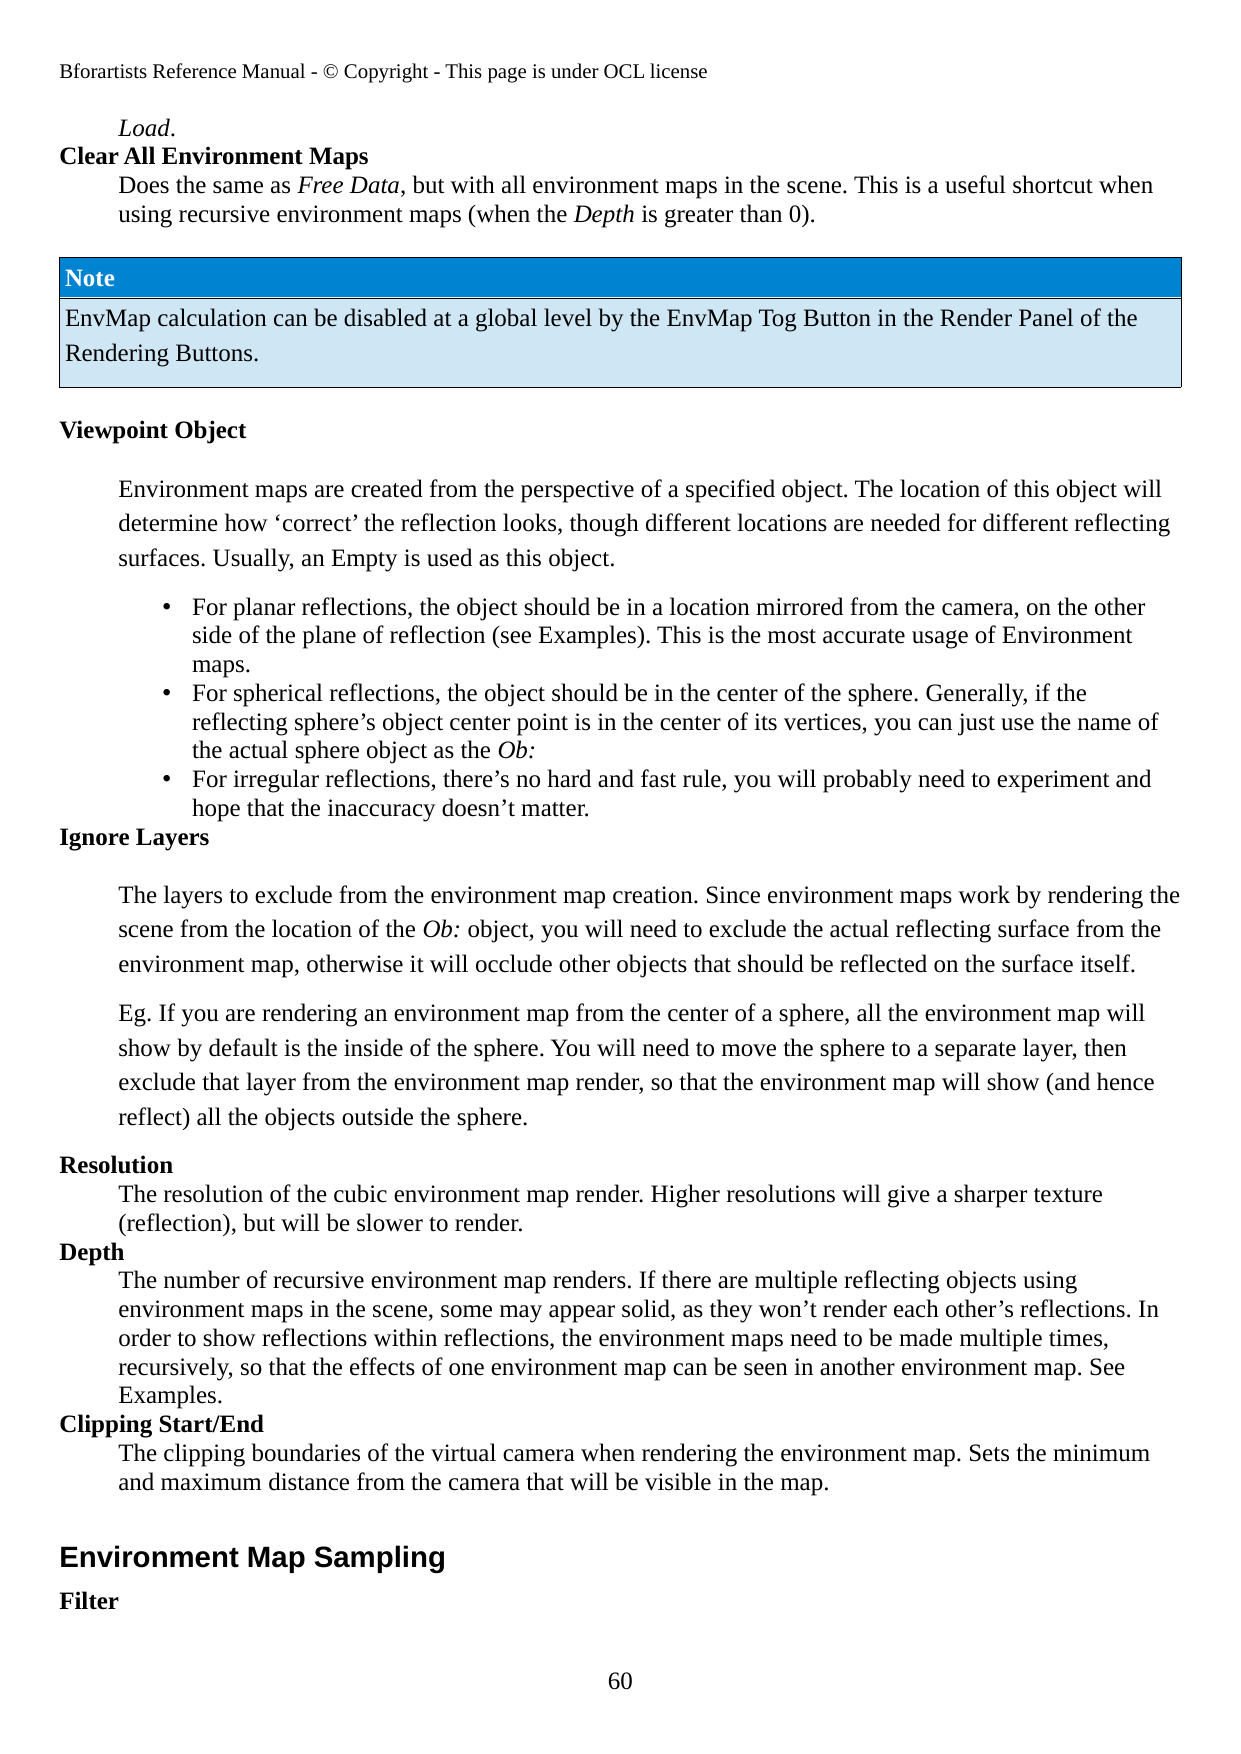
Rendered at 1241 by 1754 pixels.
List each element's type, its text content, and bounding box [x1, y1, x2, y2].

subtitle Ignore Layers [59, 822, 1181, 851]
table_header Note [60, 258, 1181, 297]
subtitle Clear All Environment Maps [59, 141, 1181, 170]
text Eg. If you are rendering an environment map from the center of a sphere, all the environment map will show by default is the inside of the sphere. You will need to move the sphere to a separate layer, then exclude that layer from the environment map render, so that the environment map will show (and hence reflect) all the objects outside the sphere. [118, 998, 1181, 1130]
text The layers to exclude from the environment map creation. Since environment maps work by rendering the scene from the location of the Ob: object, you will need to exclude the actual reflecting surface from the environment map, otherwise it will occlude other objects that should be reflected on the surface itself. [118, 880, 1181, 978]
subtitle Viewpoint Object [59, 416, 1181, 444]
text Environment maps are created from the perspective of a specified object. The location of this object will determine how ‘correct’ the reflection looks, though different locations are needed for different reflecting surfaces. Usually, an Empty is used as this object. [118, 474, 1181, 572]
subtitle Environment Map Sampling [59, 1540, 1181, 1573]
list The clipping boundaries of the virtual camera when rendering the environment map. Sets the minimum and maximum distance from the camera that will be visible in the map. [118, 1438, 1181, 1496]
list For planar reflections, the object should be in a location mirrored from the camera, on the other side of the plane of reflection (see Examples). This is the most accurate usage of Environment maps. [162, 592, 1181, 678]
list The resolution of the cubic environment map render. Higher resolutions will give a sharper texture (reflection), but will be slower to render. [118, 1179, 1181, 1237]
list For irregular reflections, there’s no hard and fast rule, you will probably need to experiment and hope that the inaccuracy doesn’t matter. [162, 764, 1181, 822]
list For spherical reflections, the object should be in the center of the sphere. Generally, if the reflecting sphere’s object center point is in the center of its vertices, you can just use the name of the actual sphere object as the Ob: [162, 678, 1181, 764]
subtitle Clipping Start/End [59, 1409, 1181, 1438]
subtitle Depth [59, 1237, 1181, 1266]
list Does the same as Free Data, but with all environment maps in the scene. This is a useful shortcut when using recursive environment maps (when the Depth is greater than 0). [118, 170, 1181, 228]
table_cell EnvMap calculation can be disabled at a global level by the EnvMap Tog Button in the Render Panel of the Rendering Buttons. [60, 299, 1181, 387]
subtitle Filter [59, 1586, 1181, 1615]
list Load. [118, 113, 1181, 141]
subtitle Resolution [59, 1151, 1181, 1179]
list The number of recursive environment map renders. If there are multiple reflecting objects using environment maps in the scene, some may appear solid, as they won’t render each other’s reflections. In order to show reflections within reflections, the environment maps need to be made multiple times, recursively, so that the effects of one environment map can be seen in another environment map. See Examples. [118, 1266, 1181, 1409]
